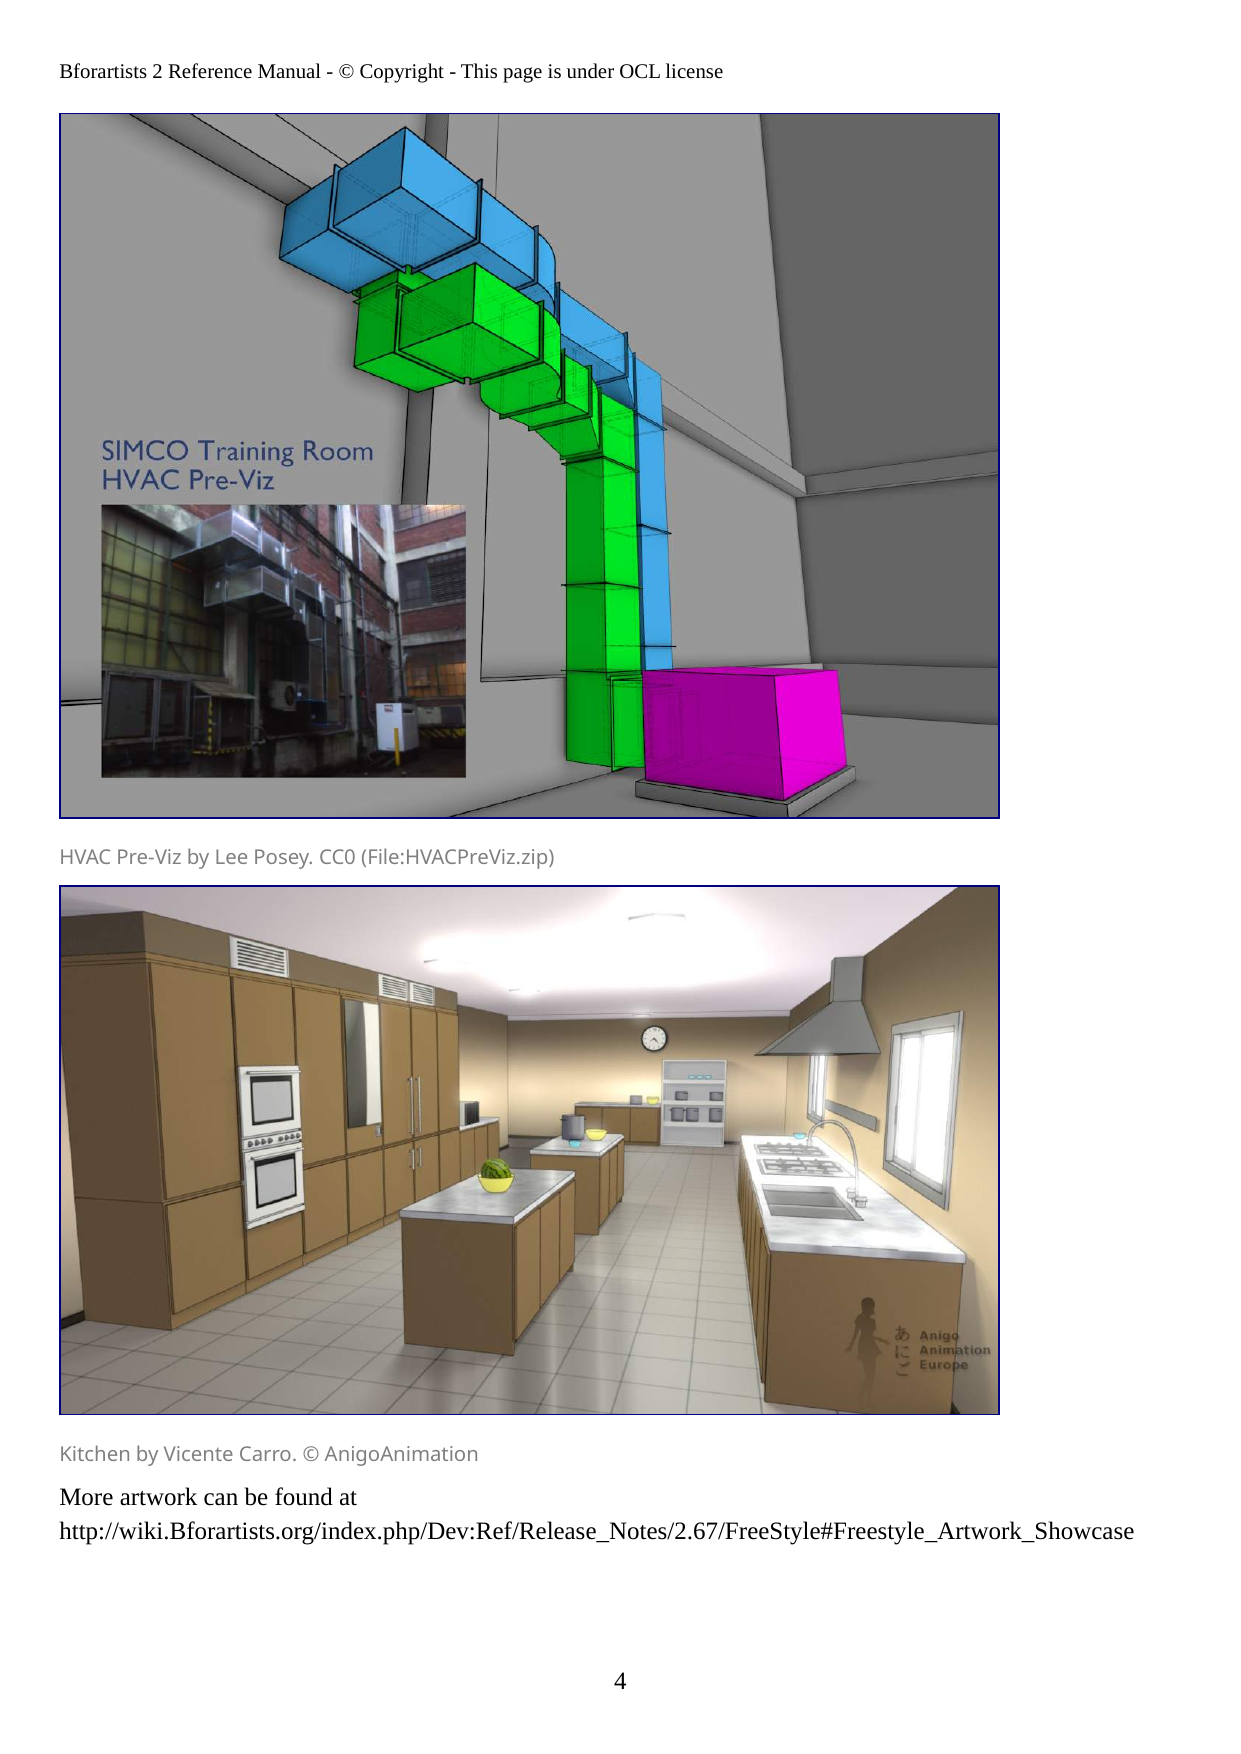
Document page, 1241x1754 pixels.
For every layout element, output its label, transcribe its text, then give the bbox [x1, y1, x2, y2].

text Kitchen by Vicente Carro. © AnigoAnimation [59, 1436, 1181, 1467]
text HVAC Pre-Viz by Lee Posey. CC0 (File:HVACPreViz.zip) [59, 839, 1181, 870]
picture [61, 887, 998, 1414]
text More artwork can be found at http://wiki.Bforartists.org/index.php/Dev:Ref/Release_Notes/2.67/FreeStyle#Freestyle_Artwork_Showcase [59, 1482, 1181, 1545]
picture [61, 114, 998, 817]
